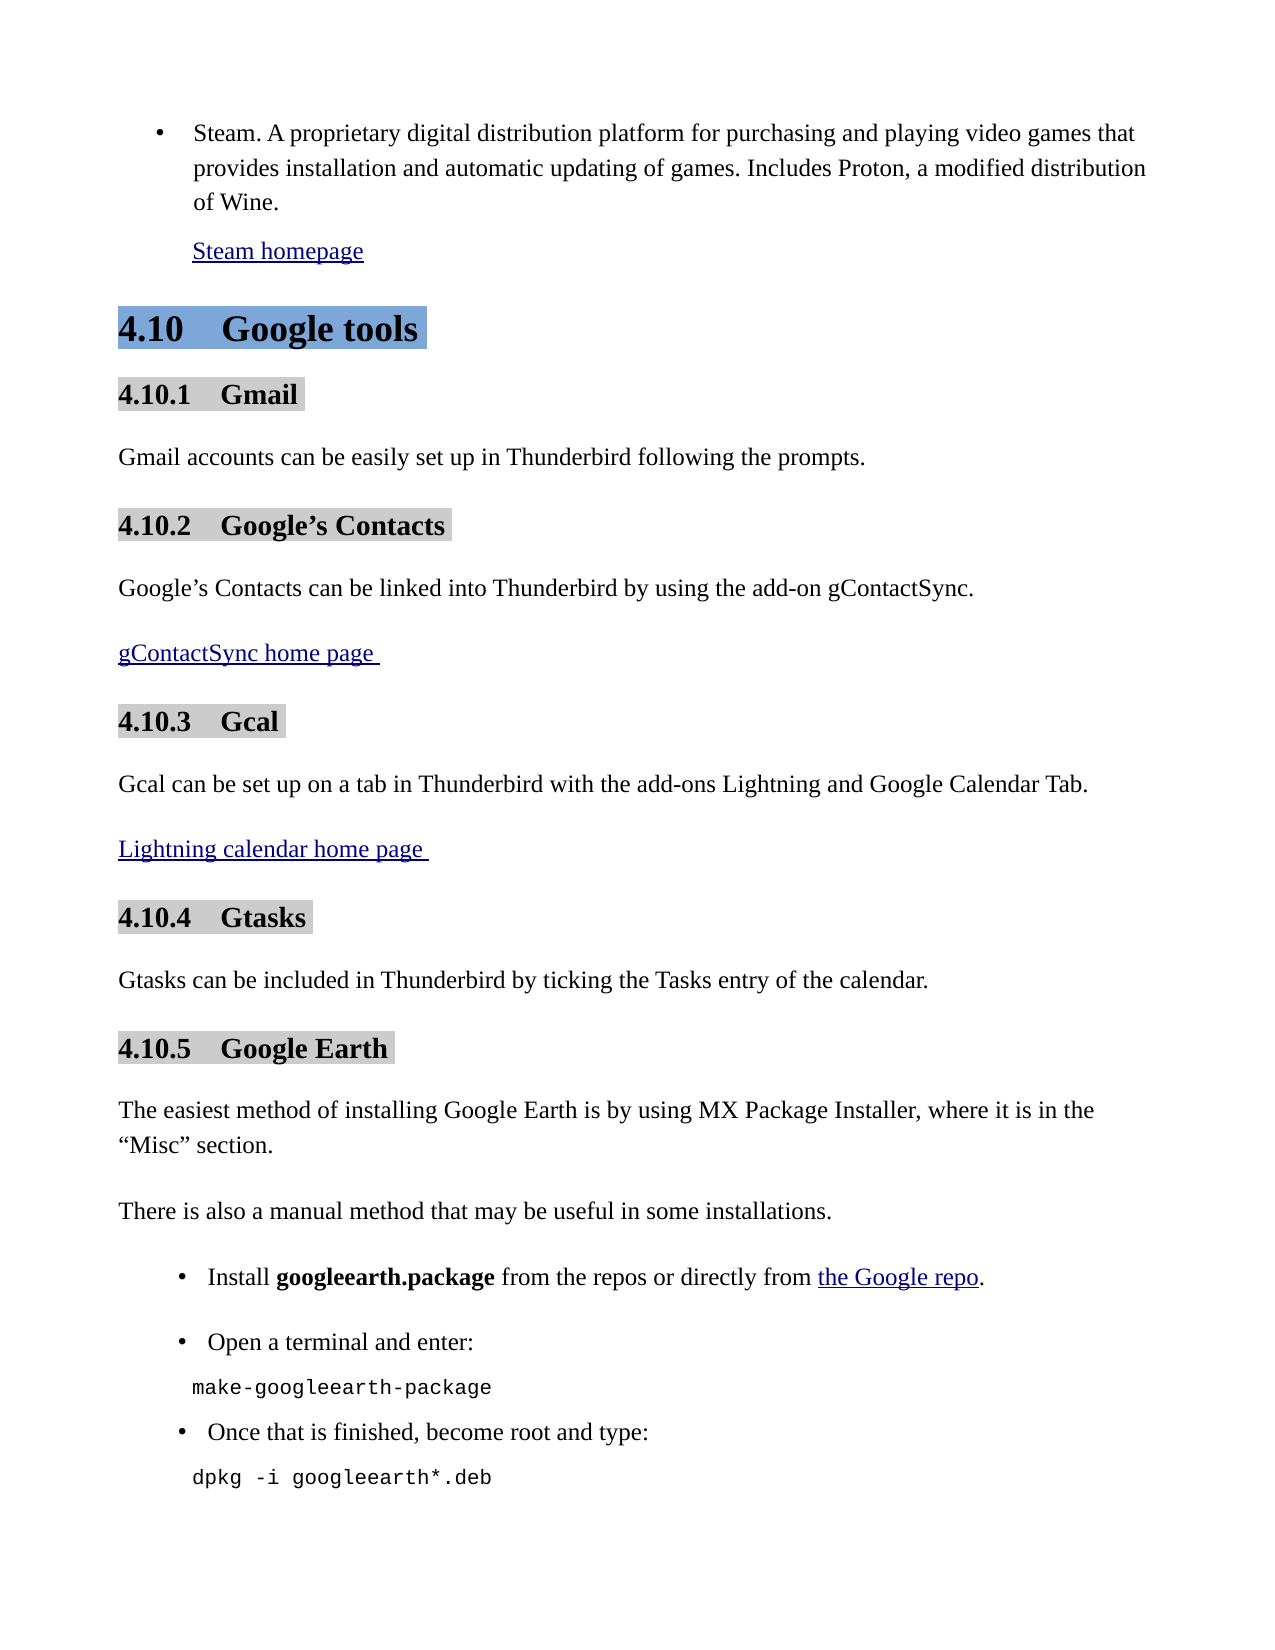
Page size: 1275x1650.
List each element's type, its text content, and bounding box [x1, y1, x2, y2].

text Gtasks can be included in Thunderbird by ticking the Tasks entry of the calendar. [118, 965, 1157, 994]
text gContactSync home page [118, 638, 1157, 667]
list dpkg -i googleearth*.deb [162, 1467, 1157, 1490]
list Install googleearth.package from the repos or directly from the Google repo. [178, 1262, 1141, 1290]
subtitle 4.10.3 Gcal [286, 704, 1157, 738]
text Steam homepage [118, 236, 1157, 265]
text Lightning calendar home page [118, 834, 1157, 863]
subtitle 4.10.5 Google Earth [395, 1031, 1157, 1064]
text Gmail accounts can be easily set up in Thunderbird following the prompts. [118, 442, 1157, 471]
subtitle 4.10.4 Gtasks [313, 900, 1157, 934]
list make-googleearth-package [162, 1377, 1157, 1401]
subtitle 4.10.2 Google’s Contacts [452, 508, 1157, 541]
list Once that is finished, become root and type: [178, 1417, 1141, 1445]
text There is also a manual method that may be useful in some installations. [118, 1196, 1157, 1224]
text Google’s Contacts can be linked into Thunderbird by using the add-on gContactSync. [118, 573, 1157, 601]
subtitle 4.10 Google tools [427, 306, 1157, 349]
list Steam. A proprietary digital distribution platform for purchasing and playing video games that provides installation and automatic updating of games. Includes Proton, a modified distribution of Wine. [156, 118, 1157, 216]
list Open a terminal and enter: [178, 1327, 1141, 1356]
text Gcal can be set up on a tab in Thunderbird with the add-ons Lightning and Google Calendar Tab. [118, 769, 1157, 798]
subtitle 4.10.1 Gmail [305, 377, 1157, 411]
text The easiest method of installing Google Earth is by using MX Package Installer, where it is in the “Misc” section. [118, 1096, 1157, 1159]
